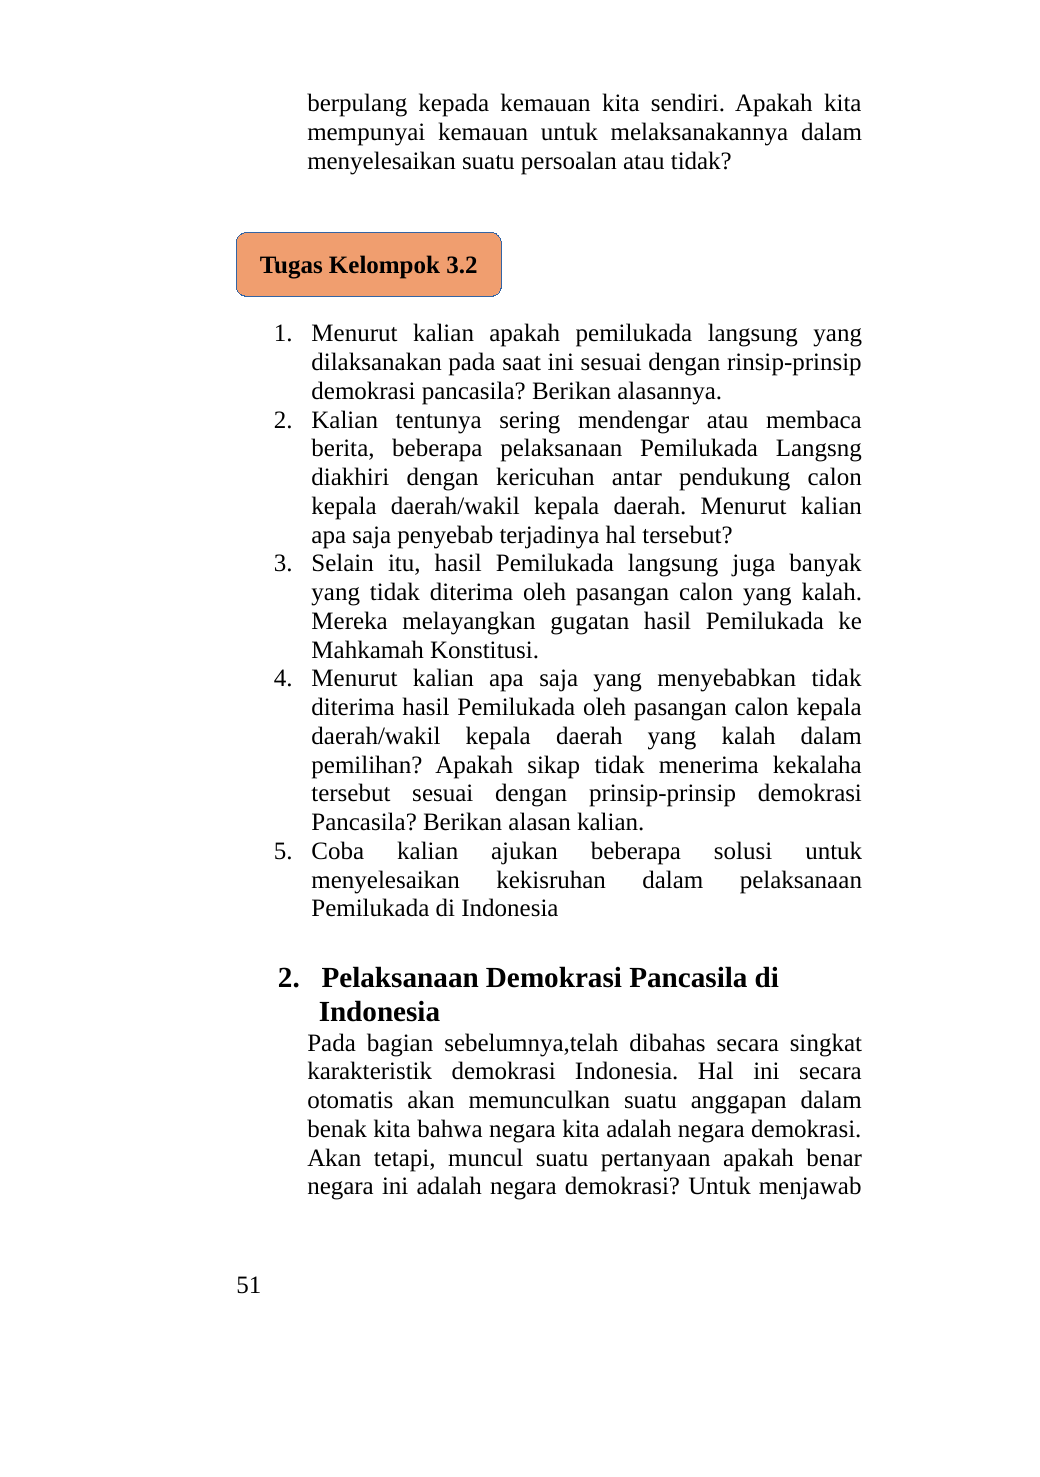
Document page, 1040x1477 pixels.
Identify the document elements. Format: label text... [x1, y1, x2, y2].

list Coba kalian ajukan beberapa solusi untuk menyelesaikan kekisruhan dalam pelaksanaan Pemilukada di Indonesia [274, 836, 862, 922]
list Kalian tentunya sering mendengar atau membaca berita, beberapa pelaksanaan Pemilukada Langsng diakhiri dengan kericuhan antar pendukung calon kepala daerah/wakil kepala daerah. Menurut kalian apa saja penyebab terjadinya hal tersebut? [274, 405, 862, 548]
list Menurut kalian apakah pemilukada langsung yang dilaksanakan pada saat ini sesuai dengan rinsip-prinsip demokrasi pancasila? Berikan alasannya. [274, 318, 862, 405]
list Selain itu, hasil Pemilukada langsung juga banyak yang tidak diterima oleh pasangan calon yang kalah. Mereka melayangkan gugatan hasil Pemilukada ke Mahkamah Konstitusi. [274, 548, 862, 663]
text Pada bagian sebelumnya,telah dibahas secara singkat karakteristik demokrasi Indonesia. Hal ini secara otomatis akan memunculkan suatu anggapan dalam benak kita bahwa negara kita adalah negara demokrasi. Akan tetapi, muncul suatu pertanyaan apakah benar negara ini adalah negara demokrasi? Untuk menjawab [307, 1028, 862, 1200]
text 2. Pelaksanaan Demokrasi Pancasila di Indonesia [278, 961, 862, 1028]
list Menurut kalian apa saja yang menyebabkan tidak diterima hasil Pemilukada oleh pasangan calon kepala daerah/wakil kepala daerah yang kalah dalam pemilihan? Apakah sikap tidak menerima kekalaha tersebut sesuai dengan prinsip-prinsip demokrasi Pancasila? Berikan alasan kalian. [274, 663, 862, 836]
text berpulang kepada kemauan kita sendiri. Apakah kita mempunyai kemauan untuk melaksanakannya dalam menyelesaikan suatu persoalan atau tidak? [307, 88, 862, 175]
